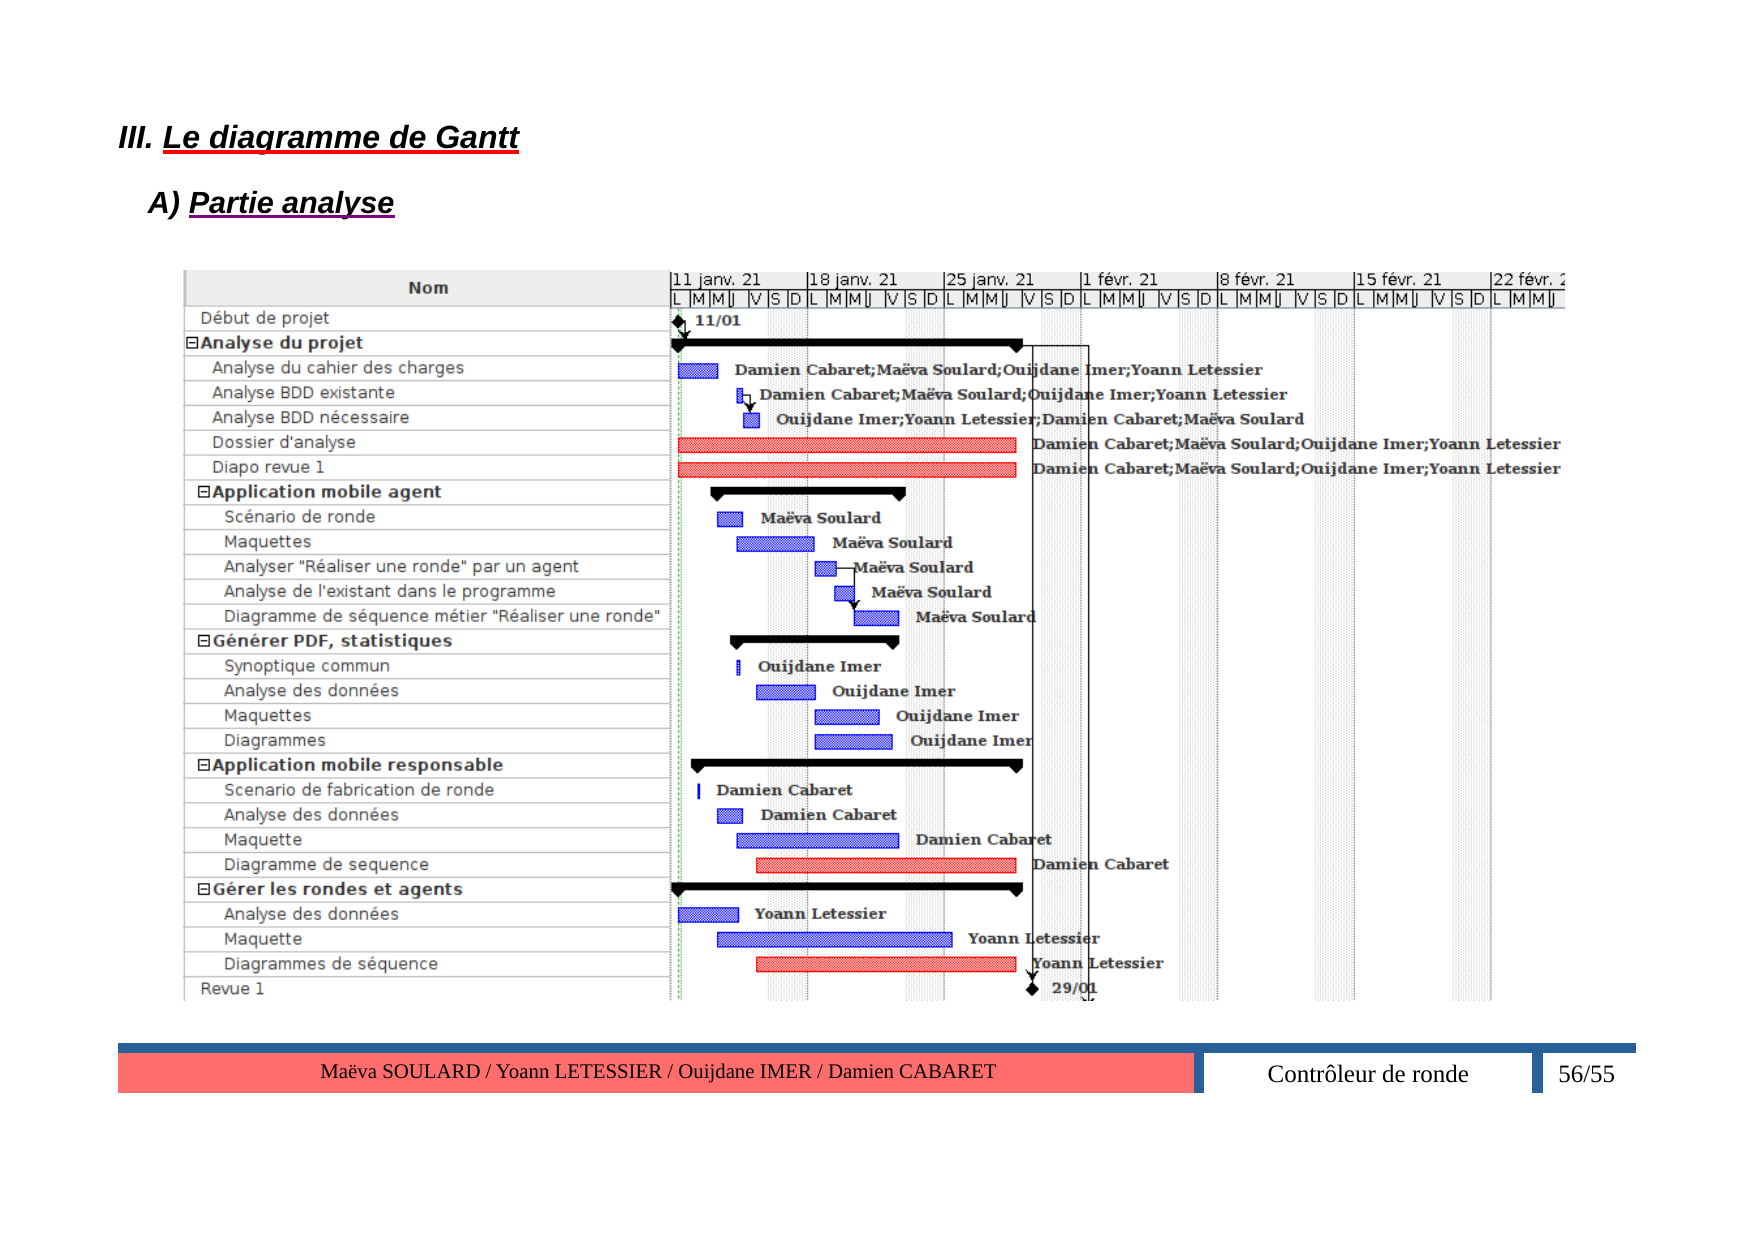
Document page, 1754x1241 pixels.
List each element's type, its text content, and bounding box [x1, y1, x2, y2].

subtitle Le diagramme de Gantt [118, 118, 1636, 155]
picture [670, 272, 1566, 1001]
subtitle Partie analyse [118, 184, 1636, 220]
picture [183, 270, 261, 1001]
